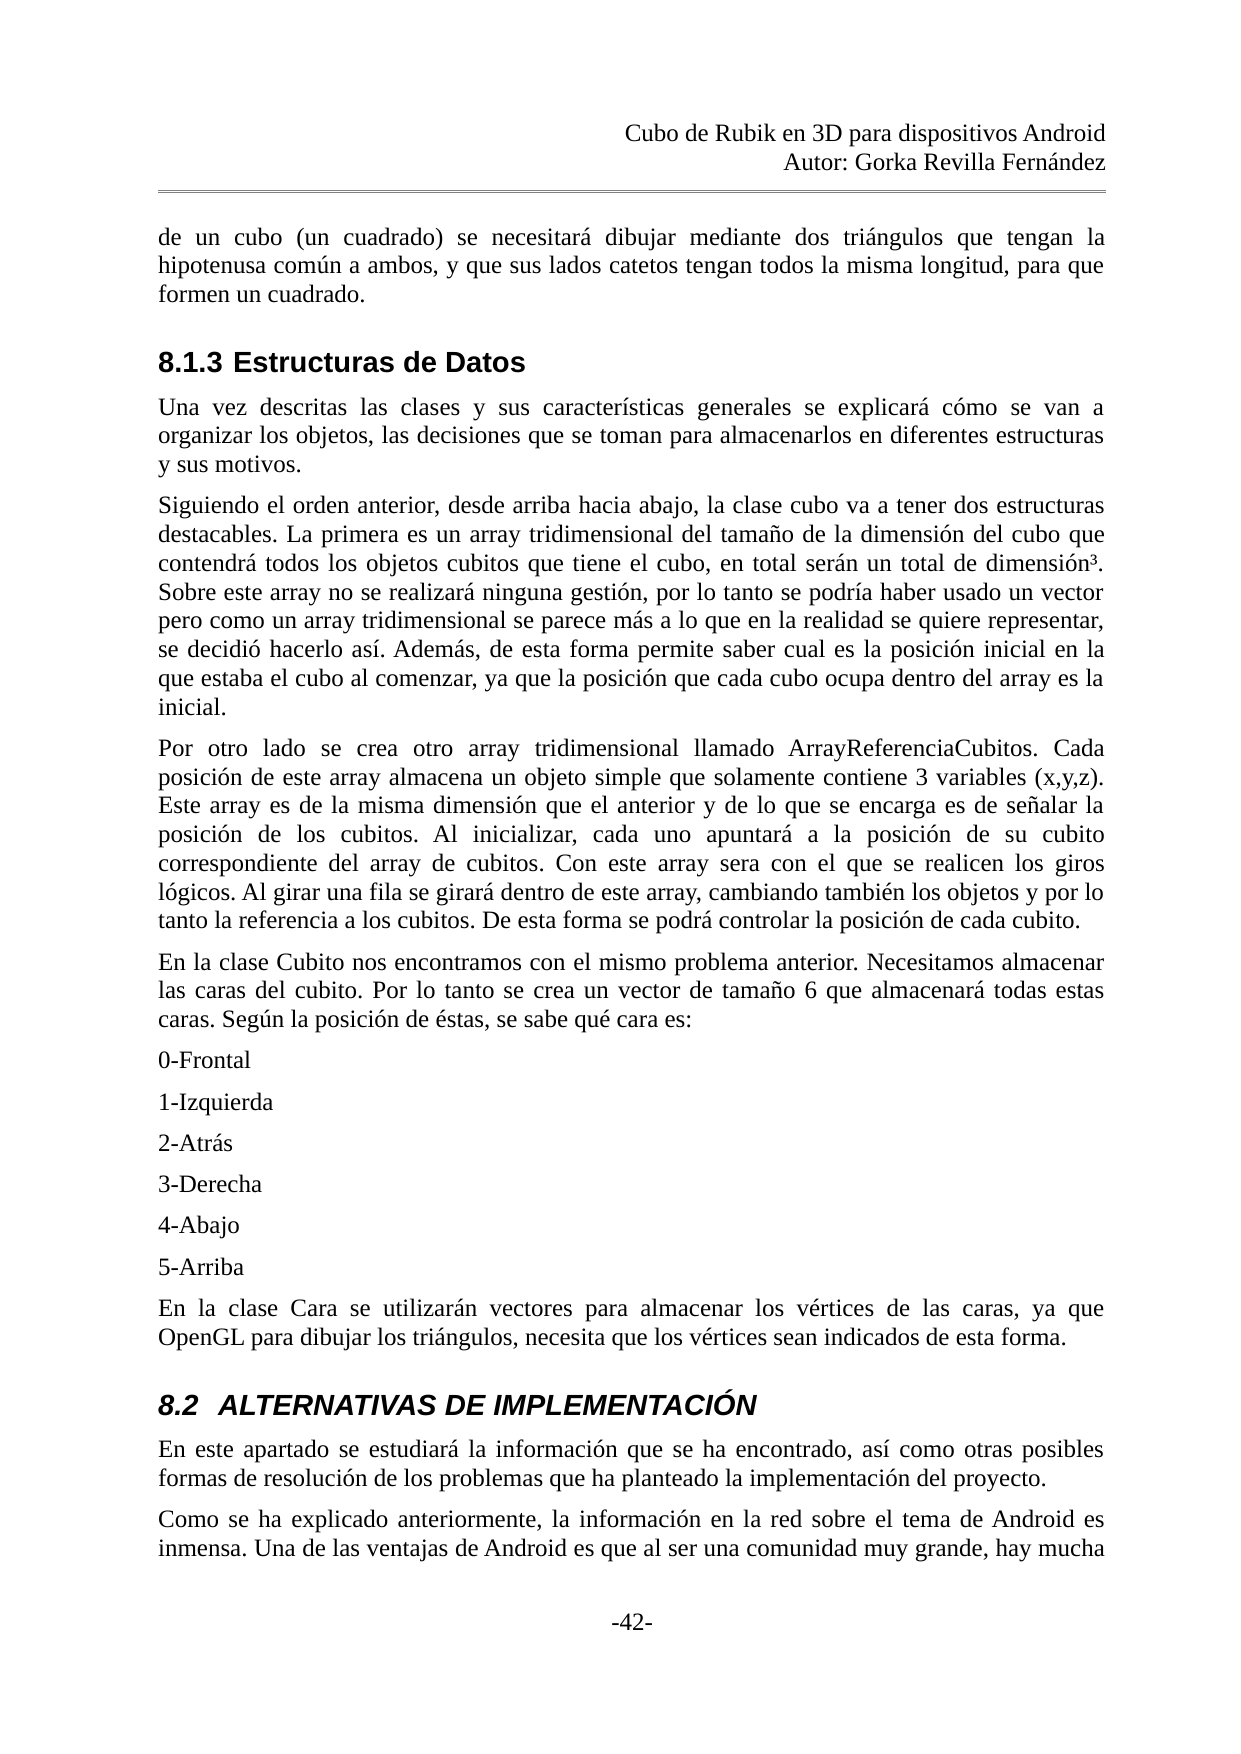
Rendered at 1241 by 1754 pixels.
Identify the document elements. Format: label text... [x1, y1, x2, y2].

text Una vez descritas las clases y sus características generales se explicará cómo se van a organizar los objetos, las decisiones que se toman para almacenarlos en diferentes estructuras y sus motivos. [158, 392, 1106, 478]
subtitle Estructuras de Datos [158, 346, 1106, 379]
text Como se ha explicado anteriormente, la información en la red sobre el tema de Android es inmensa. Una de las ventajas de Android es que al ser una comunidad muy grande, hay mucha [158, 1504, 1106, 1561]
text En la clase Cara se utilizarán vectores para almacenar los vértices de las caras, ya que OpenGL para dibujar los triángulos, necesita que los vértices sean indicados de esta forma. [158, 1293, 1106, 1350]
text 3-Derecha [158, 1169, 1106, 1198]
text Por otro lado se crea otro array tridimensional llamado ArrayReferenciaCubitos. Cada posición de este array almacena un objeto simple que solamente contiene 3 variables (x,y,z). Este array es de la misma dimensión que el anterior y de lo que se encarga es de señalar la posición de los cubitos. Al inicializar, cada uno apuntará a la posición de su cubito correspondiente del array de cubitos. Con este array sera con el que se realicen los giros lógicos. Al girar una fila se girará dentro de este array, cambiando también los objetos y por lo tanto la referencia a los cubitos. De esta forma se podrá controlar la posición de cada cubito. [158, 733, 1106, 934]
text de un cubo (un cuadrado) se necesitará dibujar mediante dos triángulos que tengan la hipotenusa común a ambos, y que sus lados catetos tengan todos la misma longitud, para que formen un cuadrado. [158, 222, 1106, 308]
text 5-Arriba [158, 1252, 1106, 1280]
text En la clase Cubito nos encontramos con el mismo problema anterior. Necesitamos almacenar las caras del cubito. Por lo tanto se crea un vector de tamaño 6 que almacenará todas estas caras. Según la posición de éstas, se sabe qué cara es: [158, 947, 1106, 1033]
text 0-Frontal [158, 1045, 1106, 1074]
text 2-Atrás [158, 1128, 1106, 1157]
subtitle ALTERNATIVAS DE IMPLEMENTACIÓN [158, 1388, 1106, 1421]
text Siguiendo el orden anterior, desde arriba hacia abajo, la clase cubo va a tener dos estructuras destacables. La primera es un array tridimensional del tamaño de la dimensión del cubo que contendrá todos los objetos cubitos que tiene el cubo, en total serán un total de dimensión³. Sobre este array no se realizará ninguna gestión, por lo tanto se podría haber usado un vector pero como un array tridimensional se parece más a lo que en la realidad se quiere representar, se decidió hacerlo así. Además, de esta forma permite saber cual es la posición inicial en la que estaba el cubo al comenzar, ya que la posición que cada cubo ocupa dentro del array es la inicial. [158, 490, 1106, 720]
text 1-Izquierda [158, 1087, 1106, 1115]
text 4-Abajo [158, 1210, 1106, 1239]
text En este apartado se estudiará la información que se ha encontrado, así como otras posibles formas de resolución de los problemas que ha planteado la implementación del proyecto. [158, 1434, 1106, 1491]
